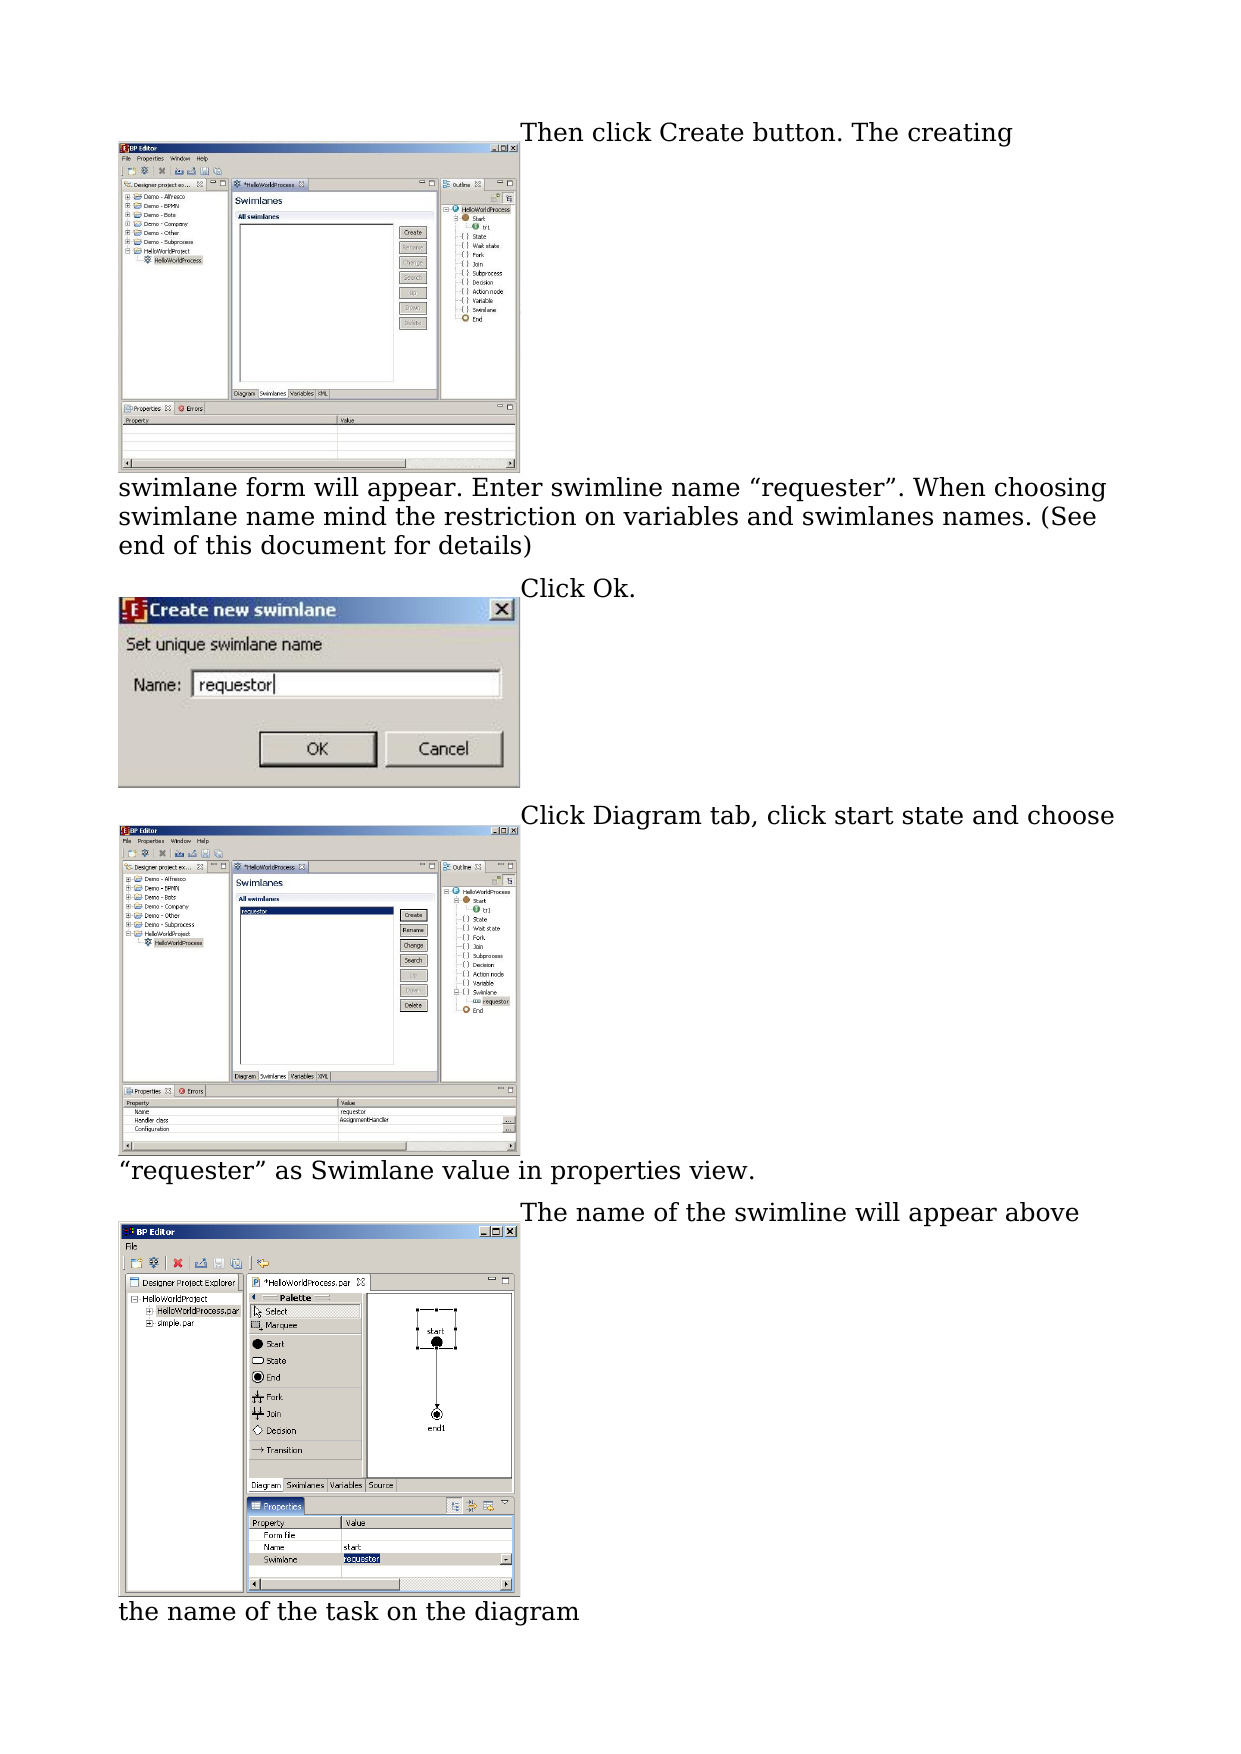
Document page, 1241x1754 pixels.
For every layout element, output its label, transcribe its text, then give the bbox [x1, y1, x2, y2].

text Click Diagram tab, click start state and choose “requester” as Swimlane value in properties view. [118, 801, 1122, 1185]
text Click Ok. [118, 574, 1122, 788]
text Then click Create button. The creating swimlane form will appear. Enter swimline name “requester”. When choosing swimlane name mind the restriction on variables and swimlanes names. (See end of this document for details) [118, 118, 1122, 560]
picture [118, 597, 521, 788]
picture [118, 141, 521, 473]
picture [118, 824, 521, 1156]
text The name of the swimline will appear above the name of the task on the diagram [118, 1198, 1122, 1626]
picture [118, 1221, 521, 1597]
